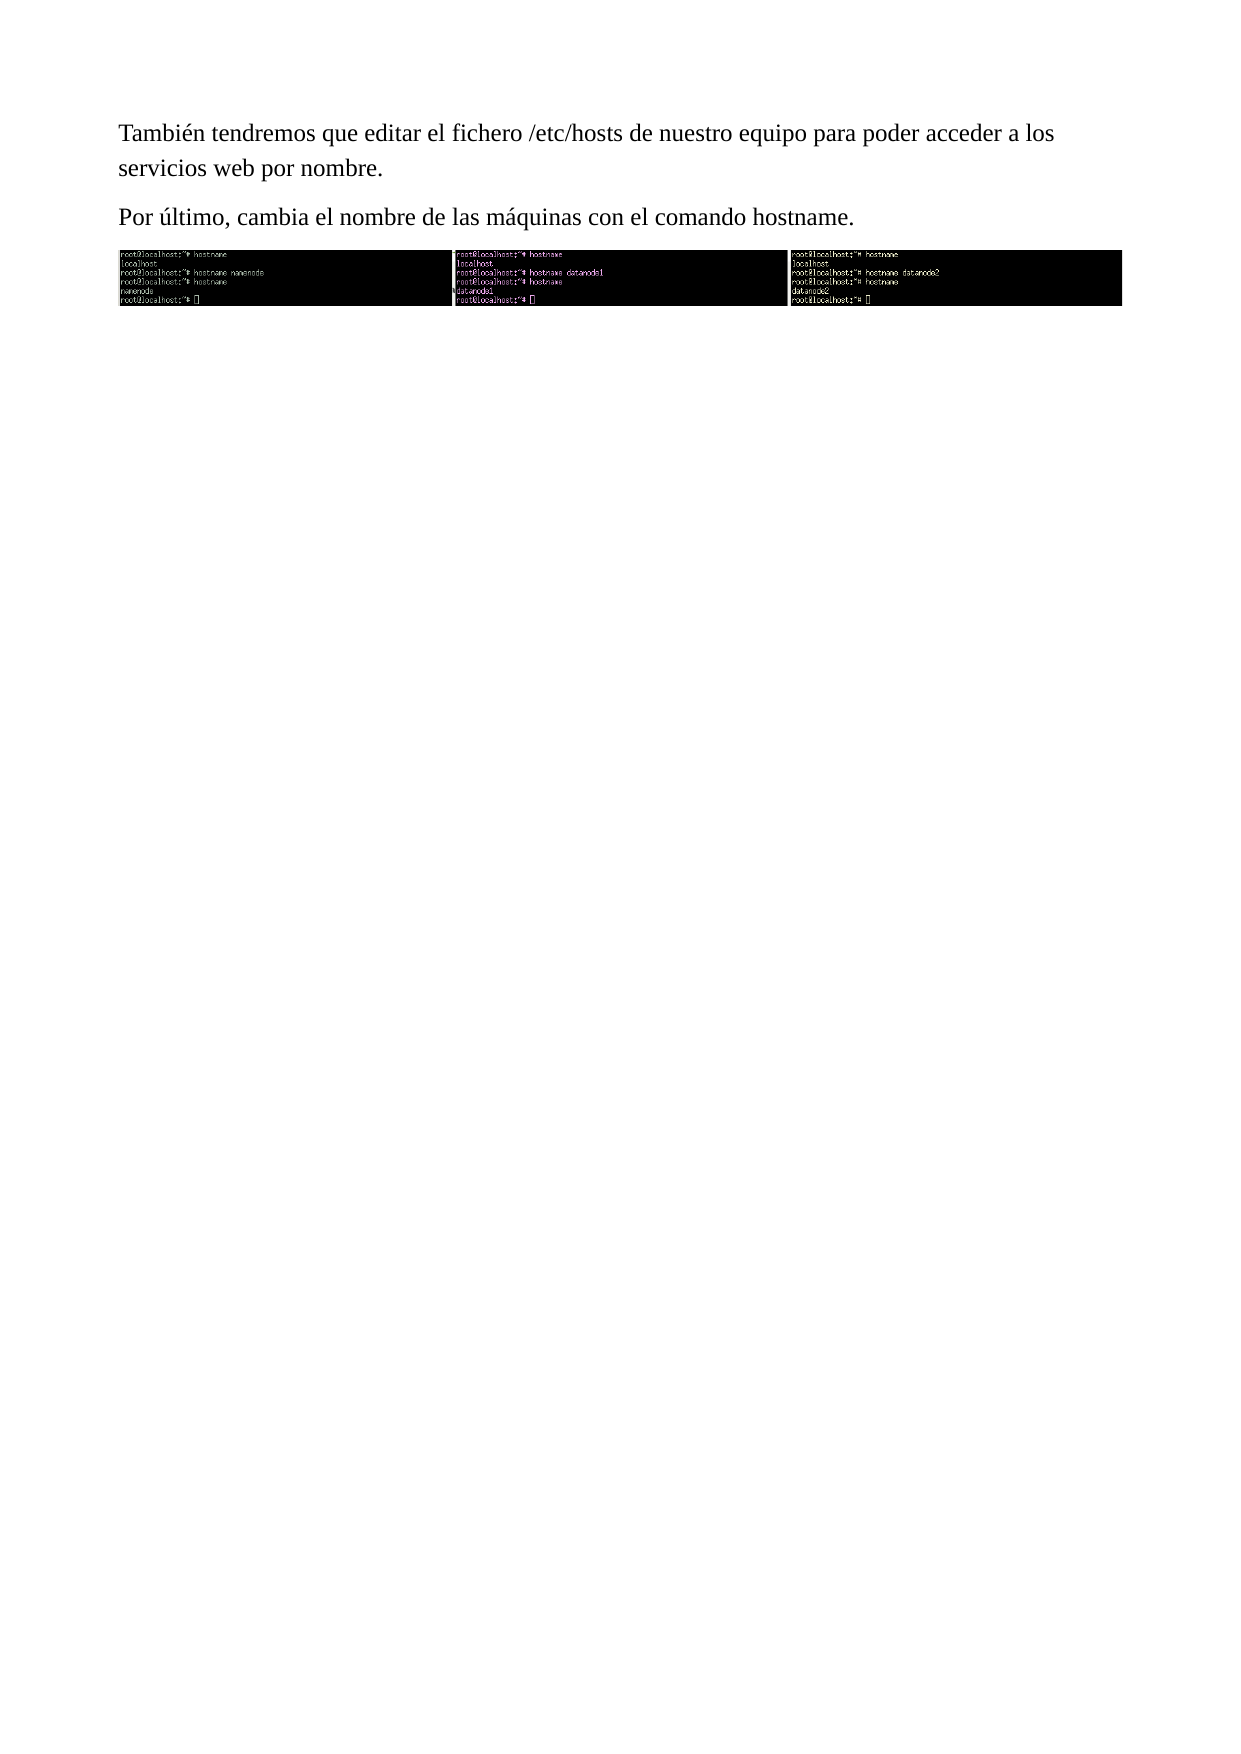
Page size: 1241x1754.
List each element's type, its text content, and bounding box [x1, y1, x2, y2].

picture [118, 250, 1123, 306]
text También tendremos que editar el fichero /etc/hosts de nuestro equipo para poder acceder a los servicios web por nombre. [118, 118, 1122, 181]
text Por último, cambia el nombre de las máquinas con el comando hostname. [118, 202, 1122, 230]
